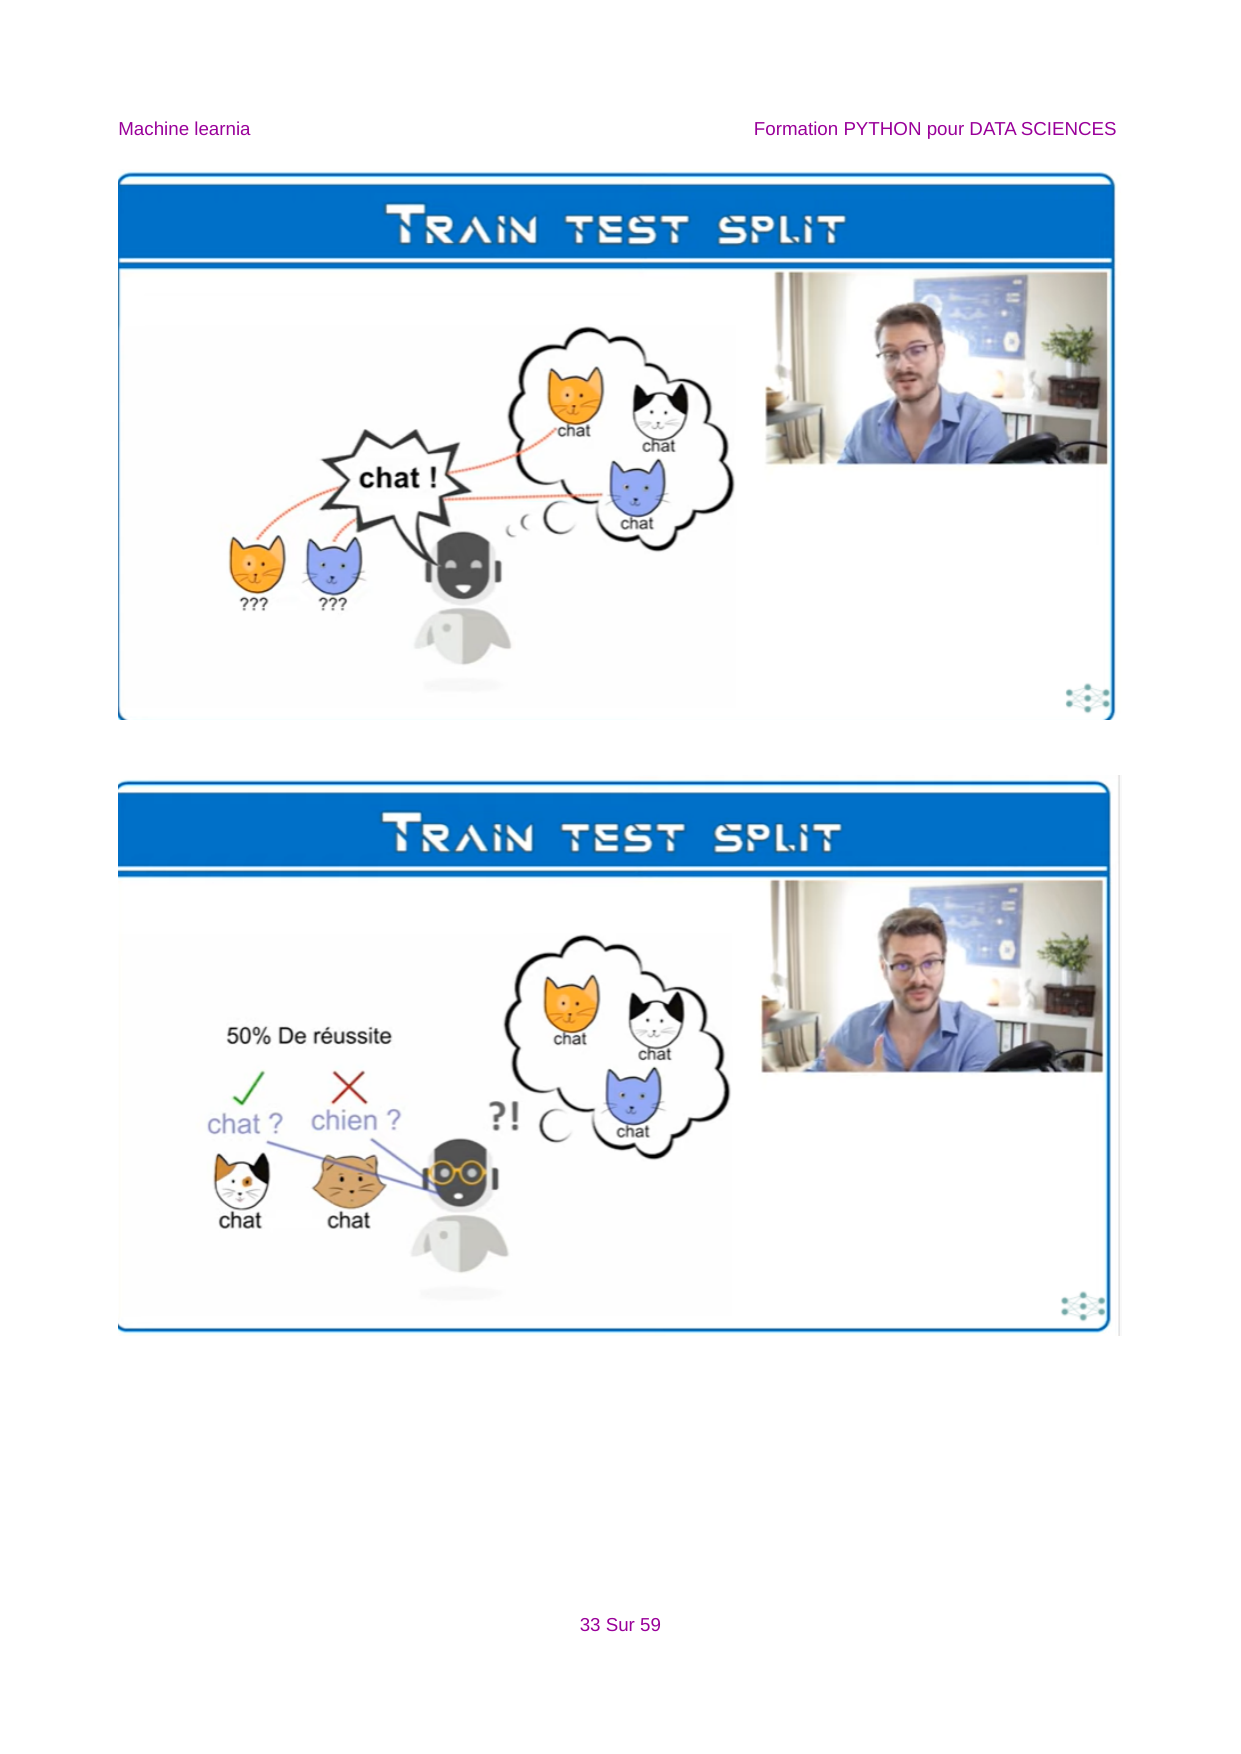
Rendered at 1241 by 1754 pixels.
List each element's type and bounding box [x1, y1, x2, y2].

picture [118, 169, 1122, 720]
picture [118, 775, 1122, 1336]
